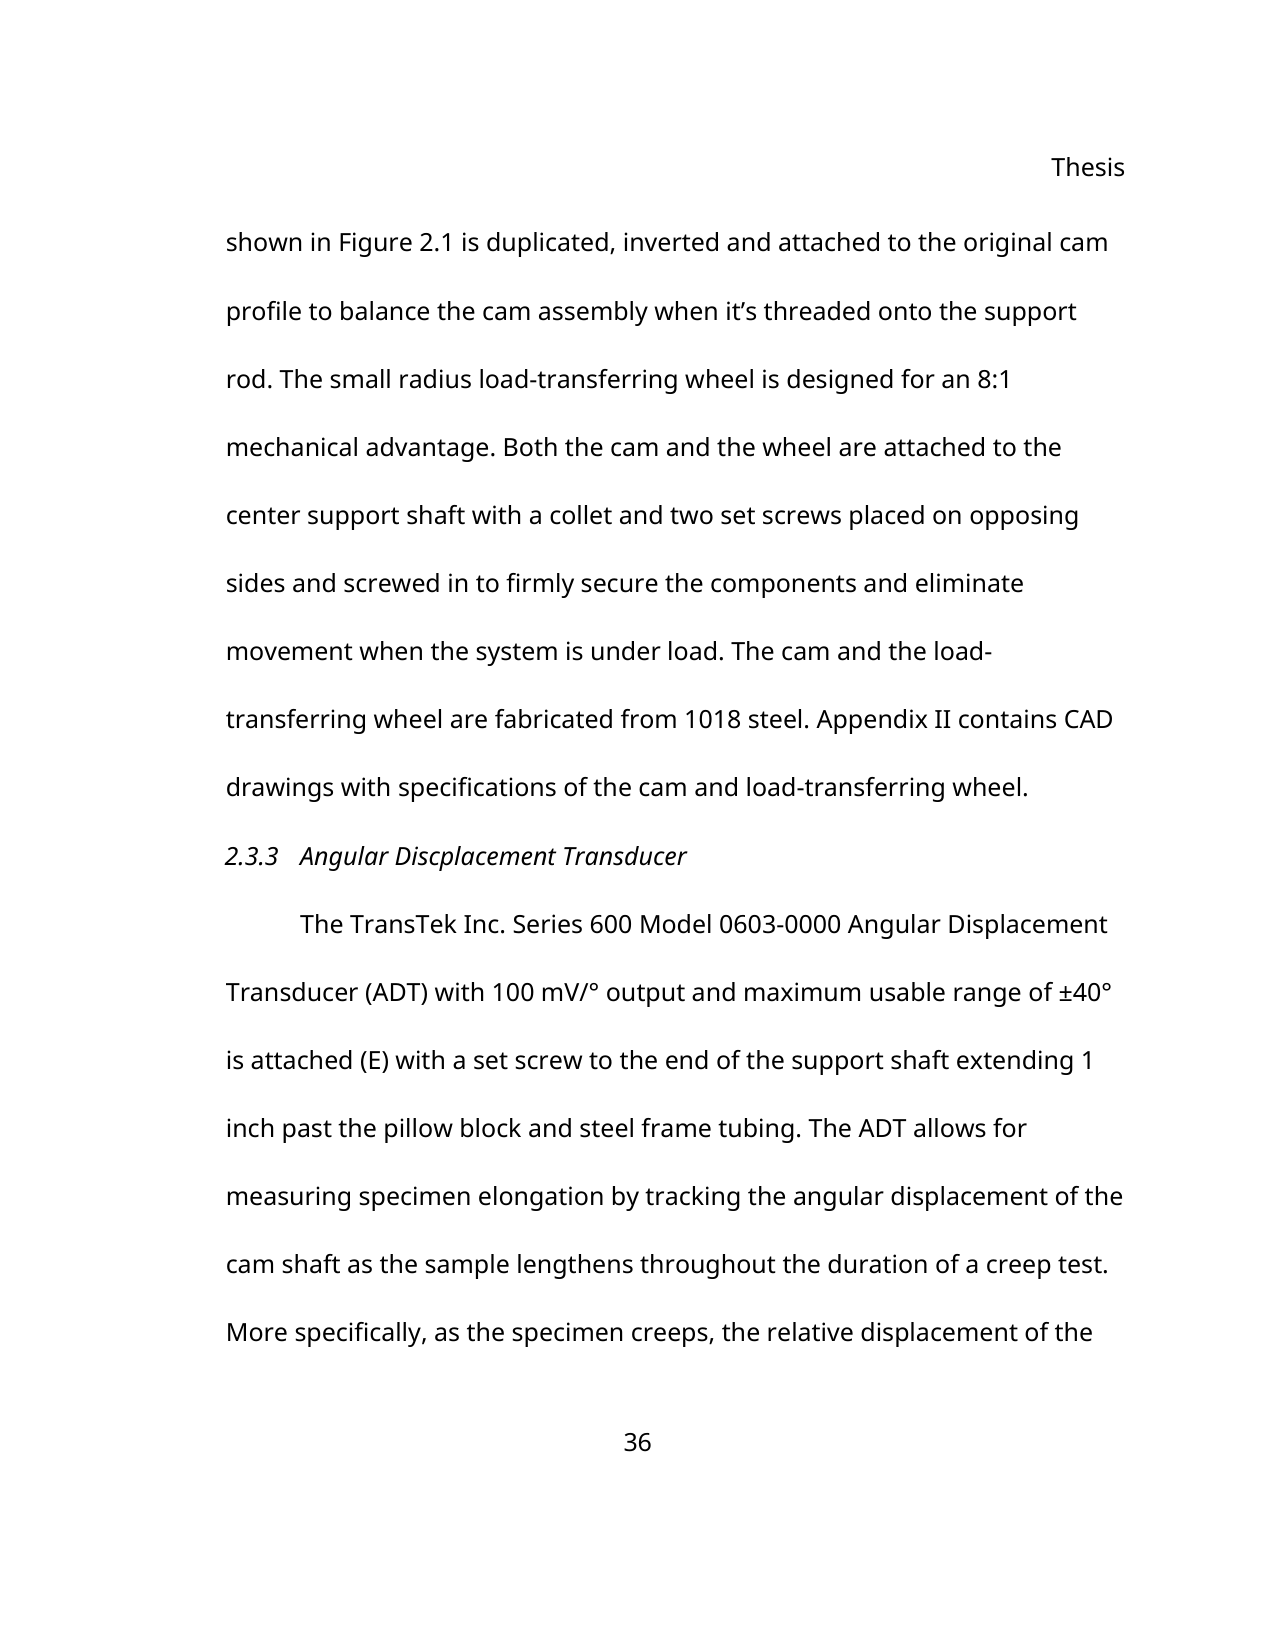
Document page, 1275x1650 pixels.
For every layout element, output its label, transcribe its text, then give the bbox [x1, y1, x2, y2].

text 2.3.3 Angular Discplacement Transducer [224, 838, 1125, 872]
text shown in Figure 2.1 is duplicated, inverted and attached to the original cam profile to balance the cam assembly when it’s threaded onto the support rod. The small radius load-transferring wheel is designed for an 8:1 mechanical advantage. Both the cam and the wheel are attached to the center support shaft with a collet and two set screws placed on opposing sides and screwed in to firmly secure the components and eliminate movement when the system is under load. The cam and the load-transferring wheel are fabricated from 1018 steel. Appendix II contains CAD drawings with specifications of the cam and load-transferring wheel. [224, 225, 1125, 804]
text The TransTek Inc. Series 600 Model 0603-0000 Angular Displacement Transducer (ADT) with 100 mV/° output and maximum usable range of ±40° is attached (E) with a set screw to the end of the support shaft extending 1 inch past the pillow block and steel frame tubing. The ADT allows for measuring specimen elongation by tracking the angular displacement of the cam shaft as the sample lengthens throughout the duration of a creep test. More specifically, as the specimen creeps, the relative displacement of the [224, 906, 1125, 1349]
